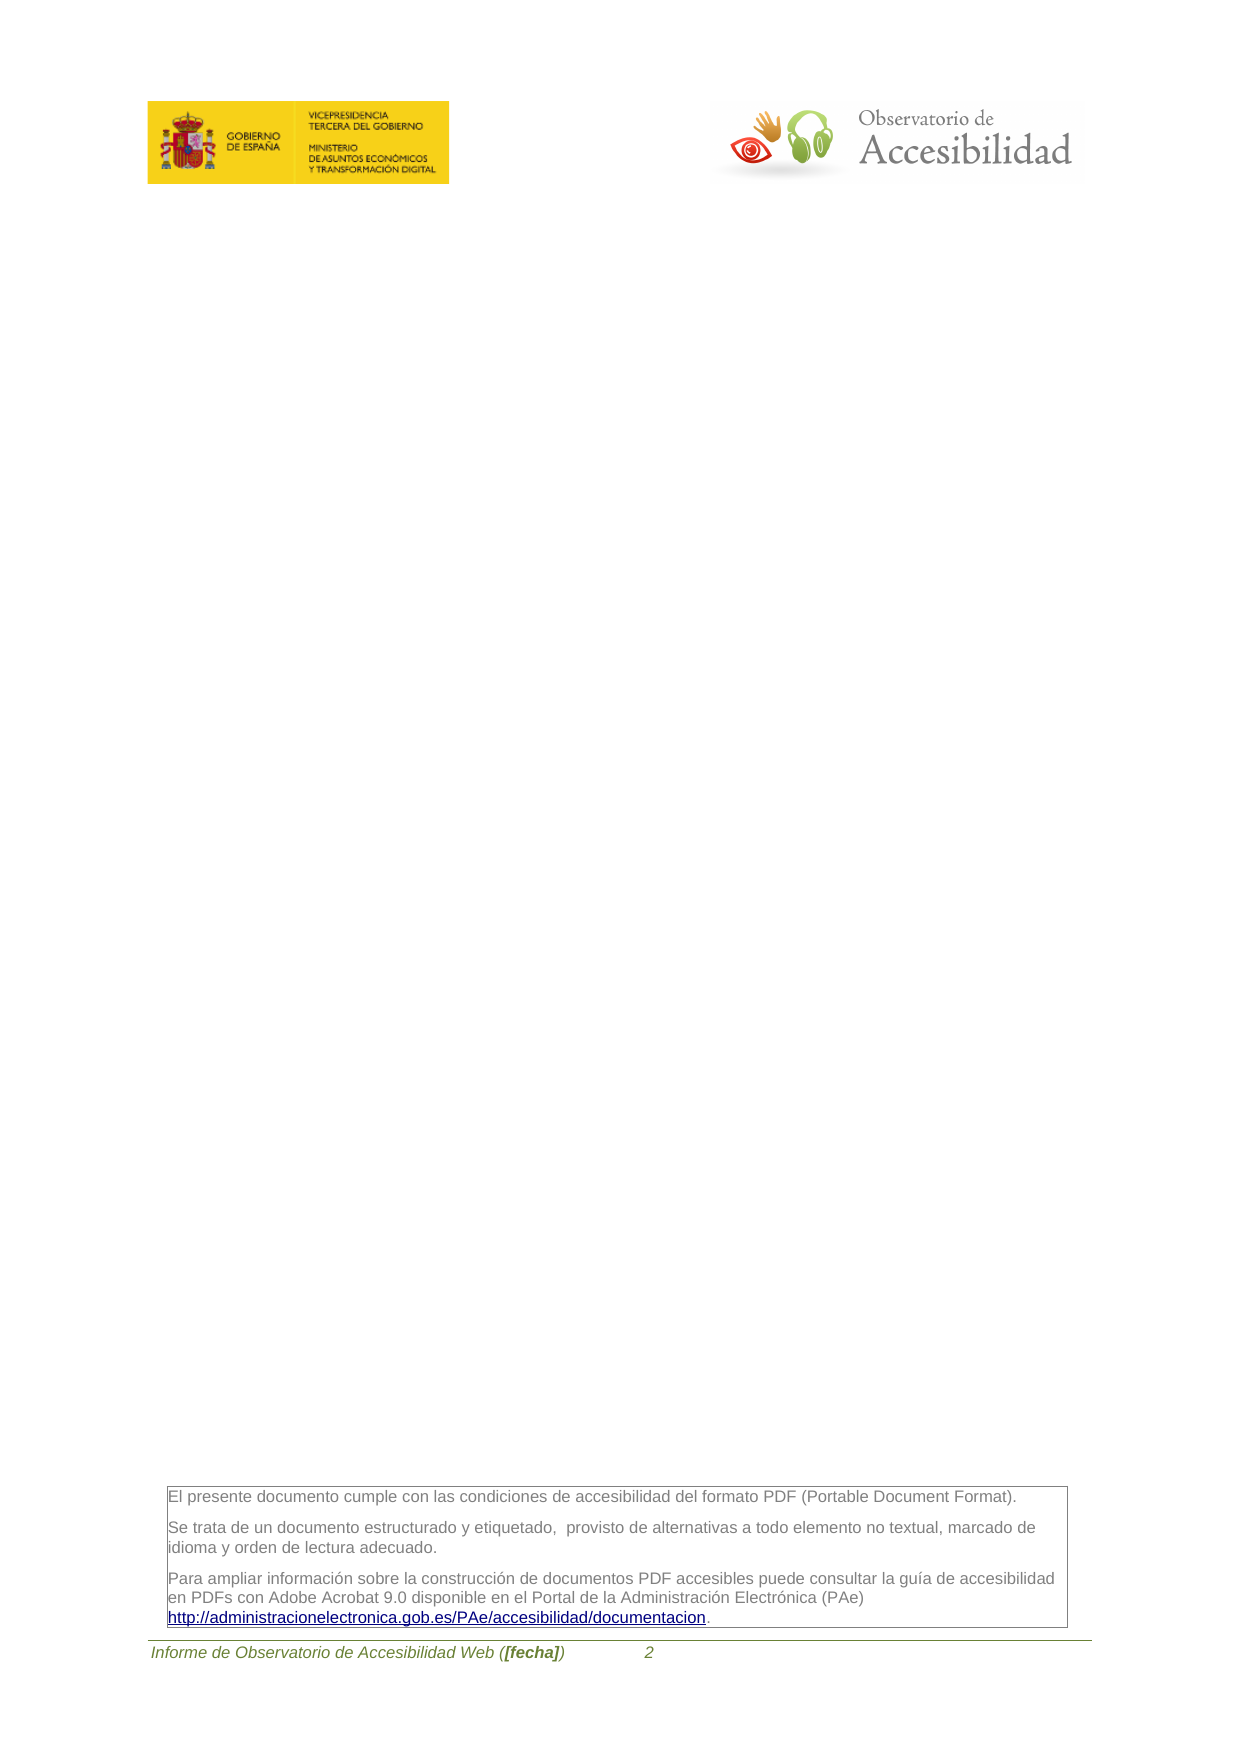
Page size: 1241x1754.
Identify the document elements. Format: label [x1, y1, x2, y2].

picture [147, 101, 450, 184]
picture [710, 101, 1086, 184]
